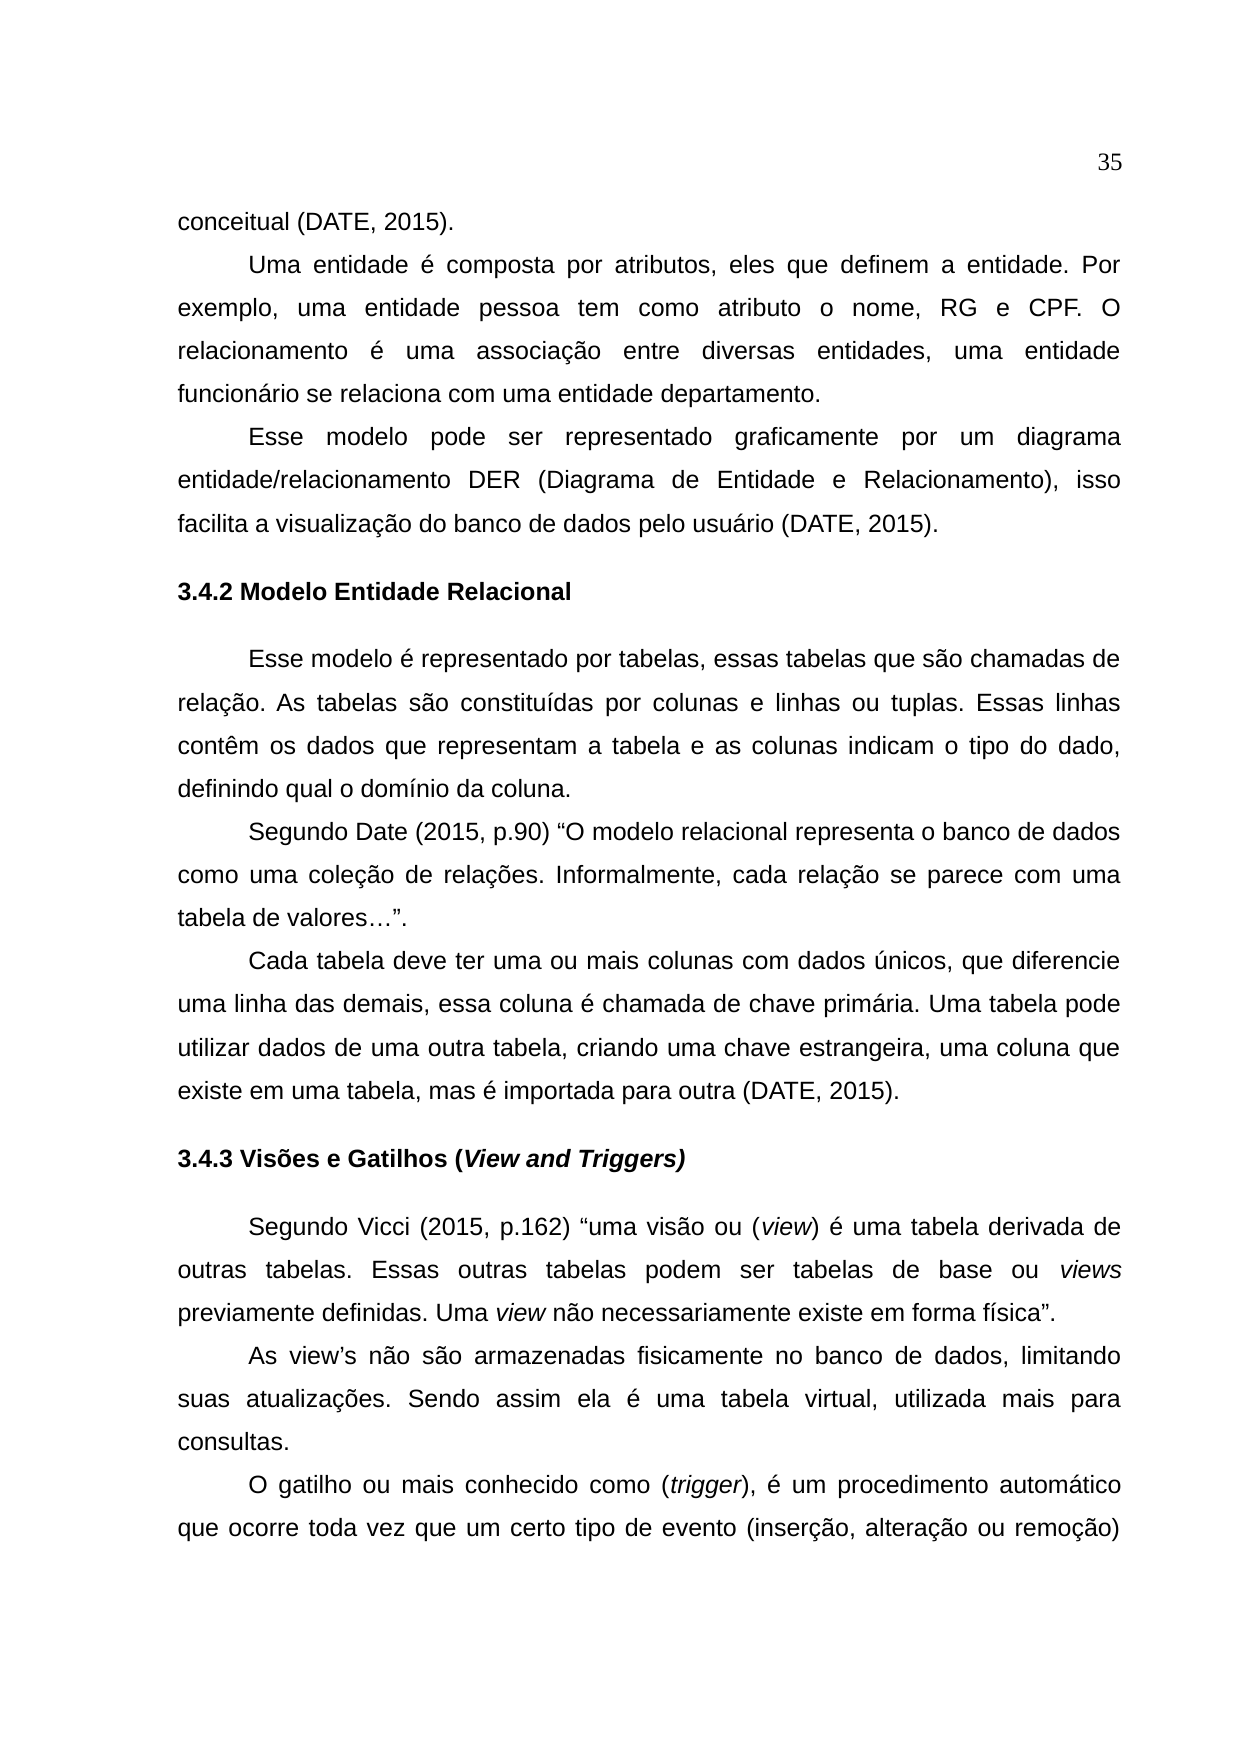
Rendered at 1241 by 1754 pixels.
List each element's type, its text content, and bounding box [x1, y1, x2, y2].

text As view’s não são armazenadas fisicamente no banco de dados, limitando suas atualizações. Sendo assim ela é uma tabela virtual, utilizada mais para consultas. [177, 1341, 1122, 1456]
text Esse modelo é representado por tabelas, essas tabelas que são chamadas de relação. As tabelas são constituídas por colunas e linhas ou tuplas. Essas linhas contêm os dados que representam a tabela e as colunas indicam o tipo do dado, definindo qual o domínio da coluna. [177, 644, 1122, 802]
text Esse modelo pode ser representado graficamente por um diagrama entidade/relacionamento DER (Diagrama de Entidade e Relacionamento), isso facilita a visualização do banco de dados pelo usuário (DATE, 2015). [177, 422, 1122, 537]
subtitle 3.4.3 Visões e Gatilhos (View and Triggers) [177, 1143, 1122, 1172]
text conceitual (DATE, 2015). [177, 207, 1122, 235]
subtitle 3.4.2 Modelo Entidade Relacional [177, 576, 1122, 605]
text Segundo Date (2015, p.90) “O modelo relacional representa o banco de dados como uma coleção de relações. Informalmente, cada relação se parece com uma tabela de valores…”. [177, 817, 1122, 932]
text Cada tabela deve ter uma ou mais colunas com dados únicos, que diferencie uma linha das demais, essa coluna é chamada de chave primária. Uma tabela pode utilizar dados de uma outra tabela, criando uma chave estrangeira, uma coluna que existe em uma tabela, mas é importada para outra (DATE, 2015). [177, 946, 1122, 1104]
text O gatilho ou mais conhecido como (trigger), é um procedimento automático que ocorre toda vez que um certo tipo de evento (inserção, alteração ou remoção) [177, 1470, 1122, 1542]
text Segundo Vicci (2015, p.162) “uma visão ou (view) é uma tabela derivada de outras tabelas. Essas outras tabelas podem ser tabelas de base ou views previamente definidas. Uma view não necessariamente existe em forma física”. [177, 1211, 1122, 1326]
text Uma entidade é composta por atributos, eles que definem a entidade. Por exemplo, uma entidade pessoa tem como atributo o nome, RG e CPF. O relacionamento é uma associação entre diversas entidades, uma entidade funcionário se relaciona com uma entidade departamento. [177, 250, 1122, 408]
